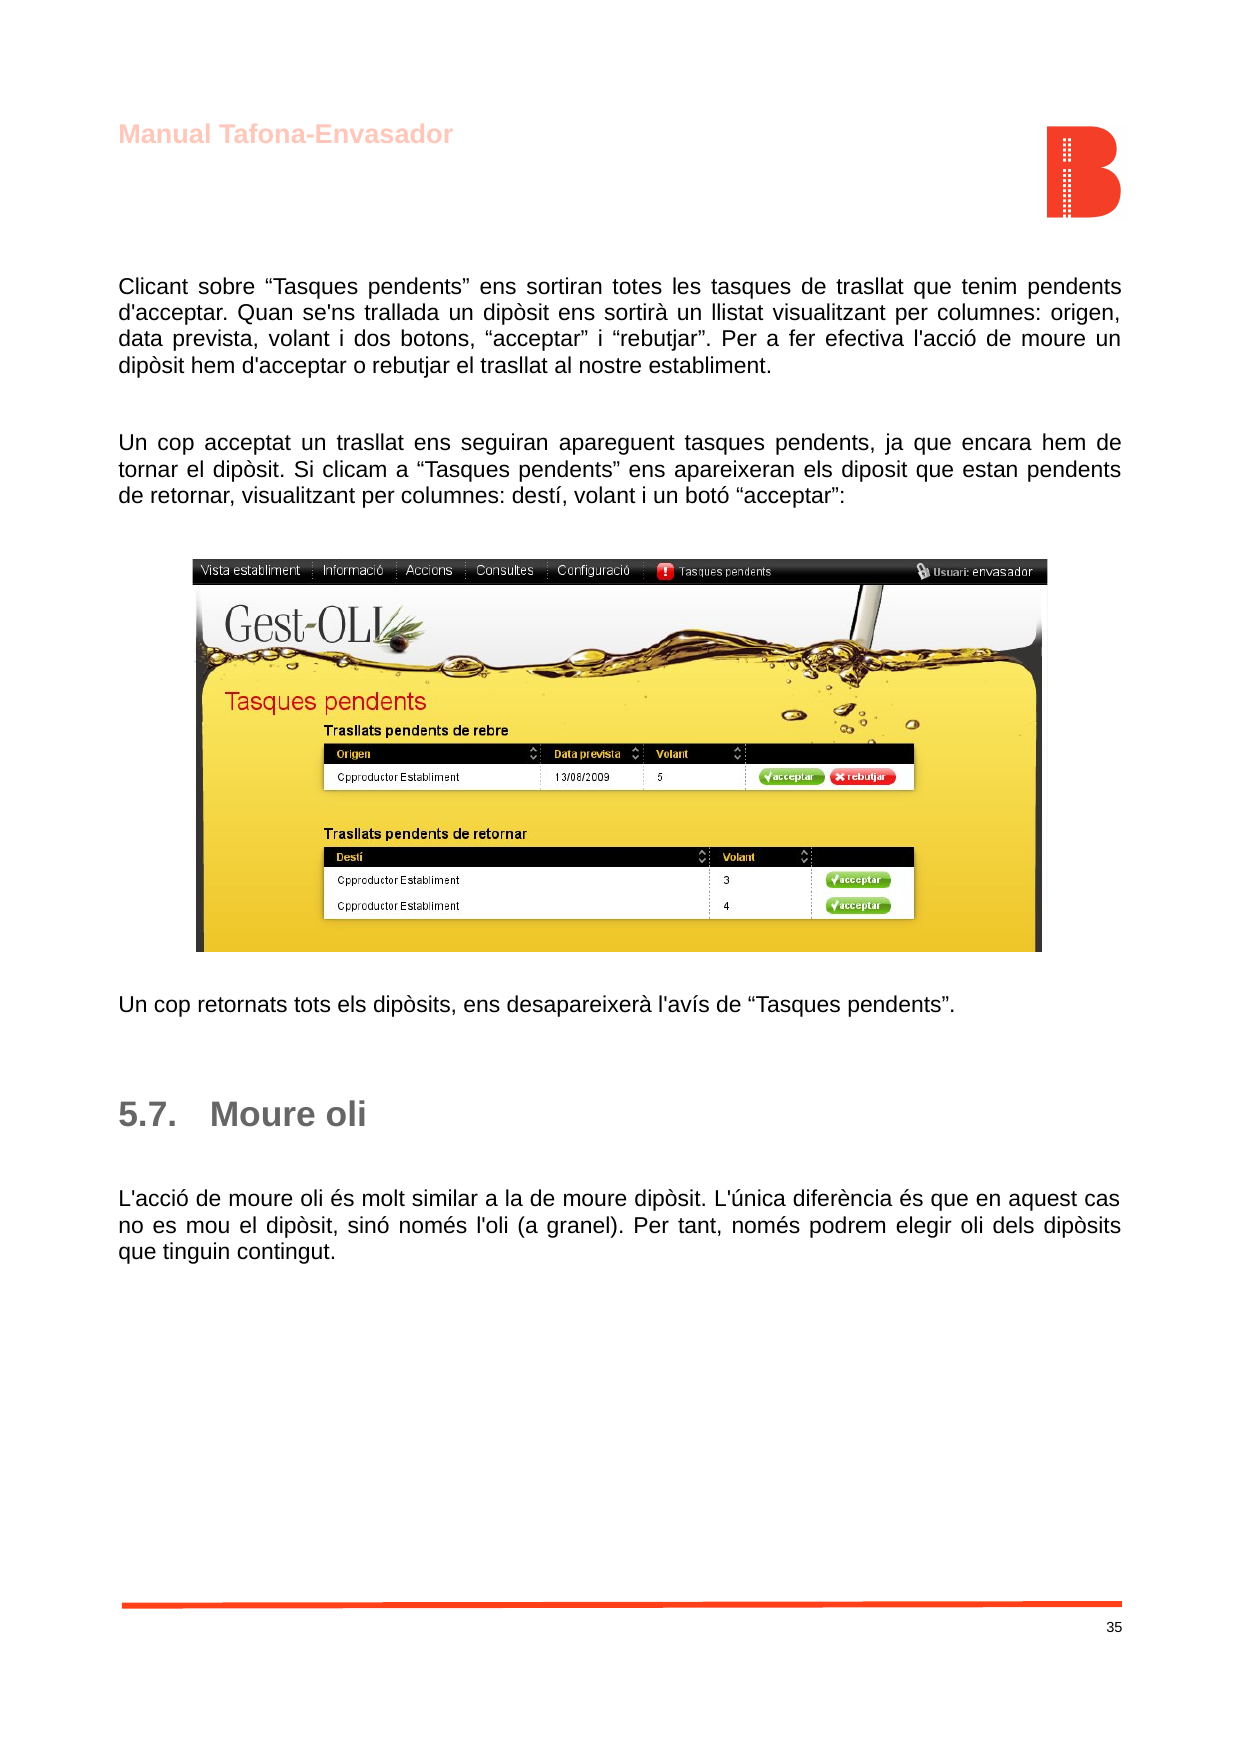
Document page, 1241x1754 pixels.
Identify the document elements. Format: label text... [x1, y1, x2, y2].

text Clicant sobre “Tasques pendents” ens sortiran totes les tasques de trasllat que tenim pendents d'acceptar. Quan se'ns trallada un dipòsit ens sortirà un llistat visualitzant per columnes: origen, data prevista, volant i dos botons, “acceptar” i “rebutjar”. Per a fer efectiva l'acció de moure un dipòsit hem d'acceptar o rebutjar el trasllat al nostre establiment. [118, 273, 1122, 378]
subtitle Moure oli [118, 1093, 1122, 1134]
text L'acció de moure oli és molt similar a la de moure dipòsit. L'única diferència és que en aquest cas no es mou el dipòsit, sinó només l'oli (a granel). Per tant, només podrem elegir oli dels dipòsits que tinguin contingut. [118, 1185, 1122, 1264]
text Un cop retornats tots els dipòsits, ens desapareixerà l'avís de “Tasques pendents”. [118, 991, 1122, 1017]
text Un cop acceptat un trasllat ens seguiran apareguent tasques pendents, ja que encara hem de tornar el dipòsit. Si clicam a “Tasques pendents” ens apareixeran els diposit que estan pendents de retornar, visualitzant per columnes: destí, volant i un botó “acceptar”: [118, 429, 1122, 508]
picture [192, 559, 1048, 952]
picture [1036, 124, 1130, 221]
